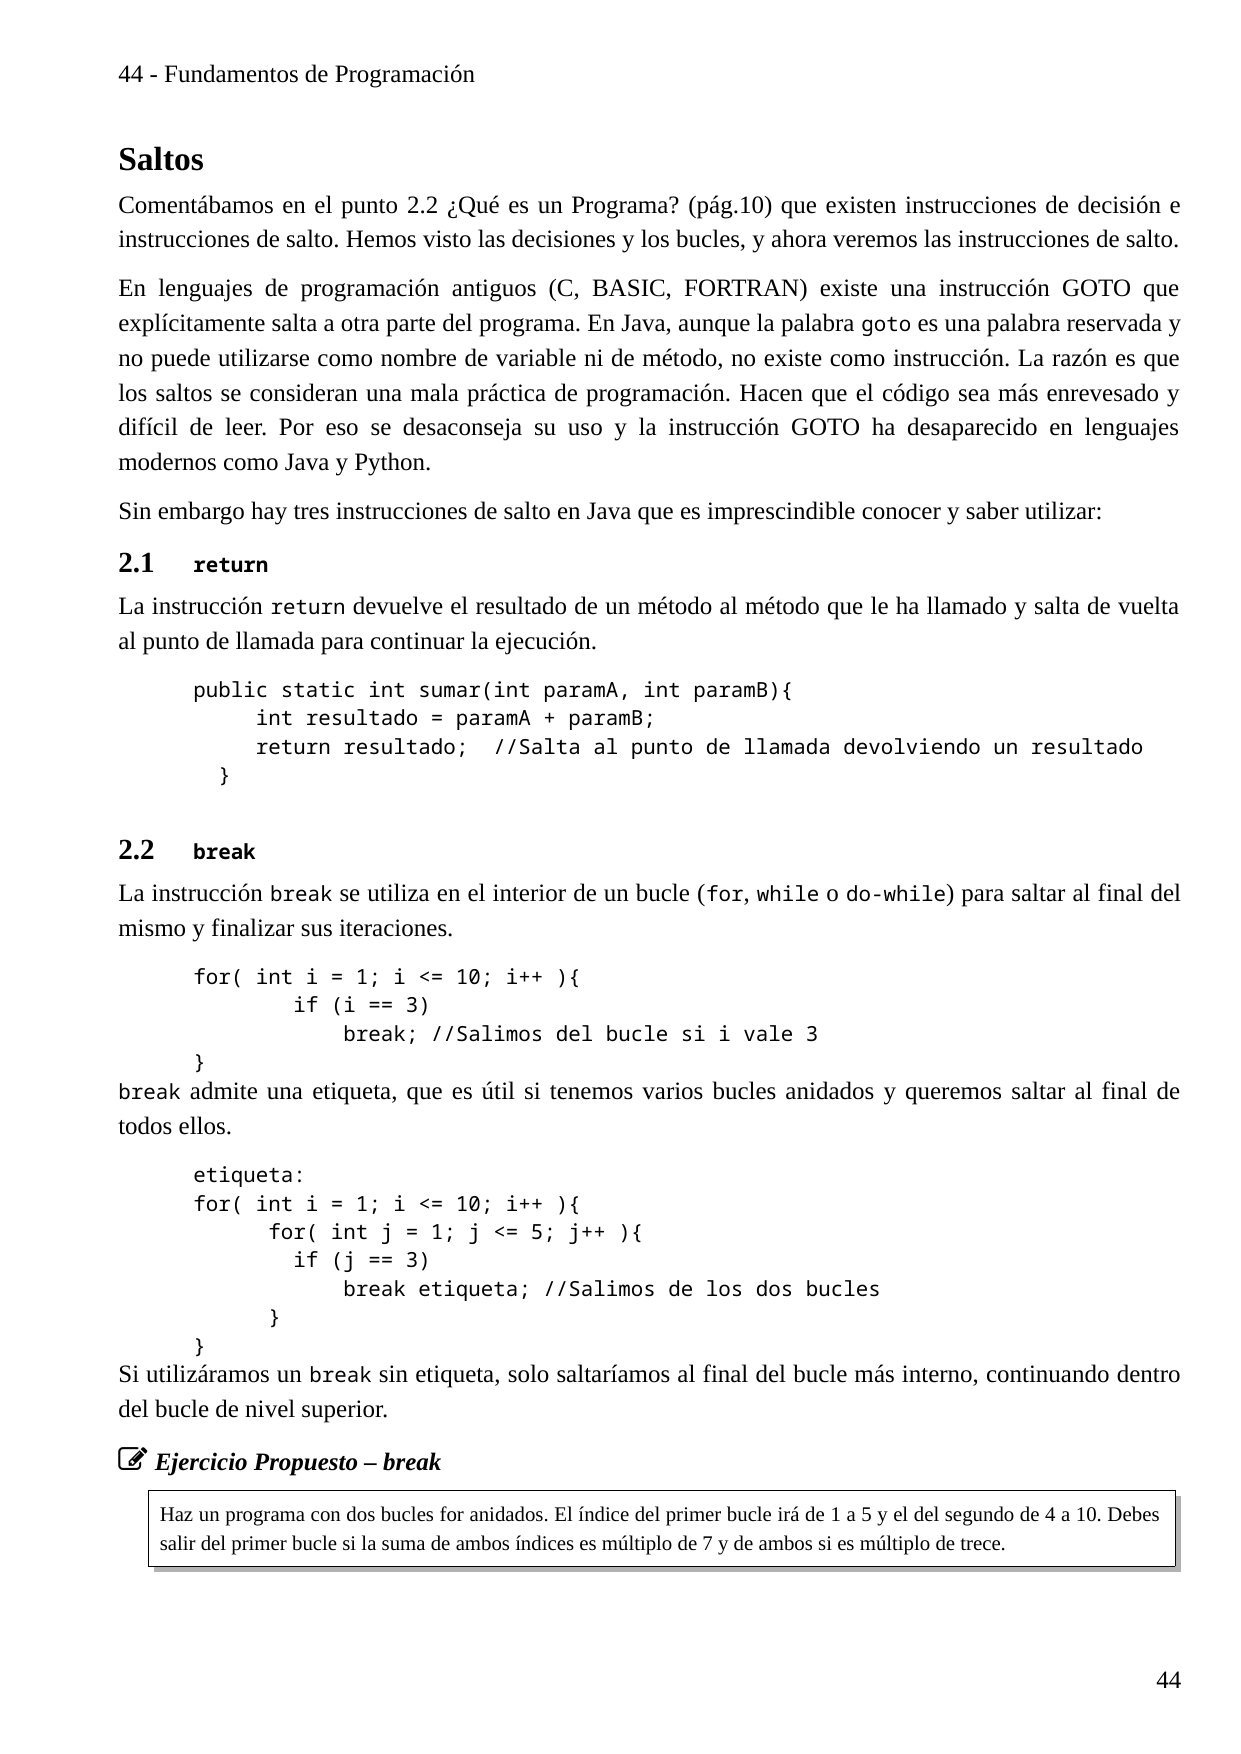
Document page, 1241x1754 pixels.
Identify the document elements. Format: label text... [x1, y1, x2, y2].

subtitle Saltos [118, 139, 1181, 177]
text if (j == 3) [118, 1246, 1181, 1274]
subtitle return [118, 545, 1181, 578]
text public static int sumar(int paramA, int paramB){ [118, 675, 1181, 703]
text break admite una etiqueta, que es útil si tenemos varios bucles anidados y queremos saltar al final de todos ellos. [118, 1076, 1181, 1140]
text for( int i = 1; i <= 10; i++ ){ [118, 1189, 1181, 1217]
text } [118, 760, 1181, 789]
text } [118, 1047, 1181, 1076]
text int resultado = paramA + paramB; [118, 703, 1181, 732]
text La instrucción break se utiliza en el interior de un bucle (for, while o do-while) para saltar al final del mismo y finalizar sus iteraciones. [118, 878, 1181, 942]
text  Ejercicio Propuesto – break [118, 1443, 1181, 1477]
text return resultado; //Salta al punto de llamada devolviendo un resultado [118, 732, 1181, 760]
text Si utilizáramos un break sin etiqueta, solo saltaríamos al final del bucle más interno, continuando dentro del bucle de nivel superior. [118, 1359, 1181, 1423]
text break; //Salimos del bucle si i vale 3 [118, 1019, 1181, 1047]
text break etiqueta; //Salimos de los dos bucles [118, 1274, 1181, 1302]
text for( int i = 1; i <= 10; i++ ){ [118, 962, 1181, 991]
text Sin embargo hay tres instrucciones de salto en Java que es imprescindible conocer y saber utilizar: [118, 496, 1181, 524]
subtitle break [118, 832, 1181, 865]
text } [118, 1331, 1181, 1359]
text etiqueta: [118, 1160, 1181, 1189]
text La instrucción return devuelve el resultado de un método al método que le ha llamado y salta de vuelta al punto de llamada para continuar la ejecución. [118, 591, 1181, 655]
text Comentábamos en el punto 1.2 ¿Qué es un Programa? (pág.12) que existen instrucciones de decisión e instrucciones de salto. Hemos visto las decisiones y los bucles, y ahora veremos las instrucciones de salto. [118, 190, 1181, 253]
text if (i == 3) [118, 991, 1181, 1019]
text } [118, 1302, 1181, 1331]
text Haz un programa con dos bucles for anidados. El índice del primer bucle irá de 1 a 5 y el del segundo de 4 a 10. Debes salir del primer bucle si la suma de ambos índices es múltiplo de 7 y de ambos si es múltiplo de trece. [149, 1491, 1175, 1566]
text En lenguajes de programación antiguos (C, BASIC, FORTRAN) existe una instrucción GOTO que explícitamente salta a otra parte del programa. En Java, aunque la palabra goto es una palabra reservada y no puede utilizarse como nombre de variable ni de método, no existe como instrucción. La razón es que los saltos se consideran una mala práctica de programación. Hacen que el código sea más enrevesado y difícil de leer. Por eso se desaconseja su uso y la instrucción GOTO ha desaparecido en lenguajes modernos como Java y Python. [118, 273, 1181, 475]
text for( int j = 1; j <= 5; j++ ){ [118, 1217, 1181, 1246]
